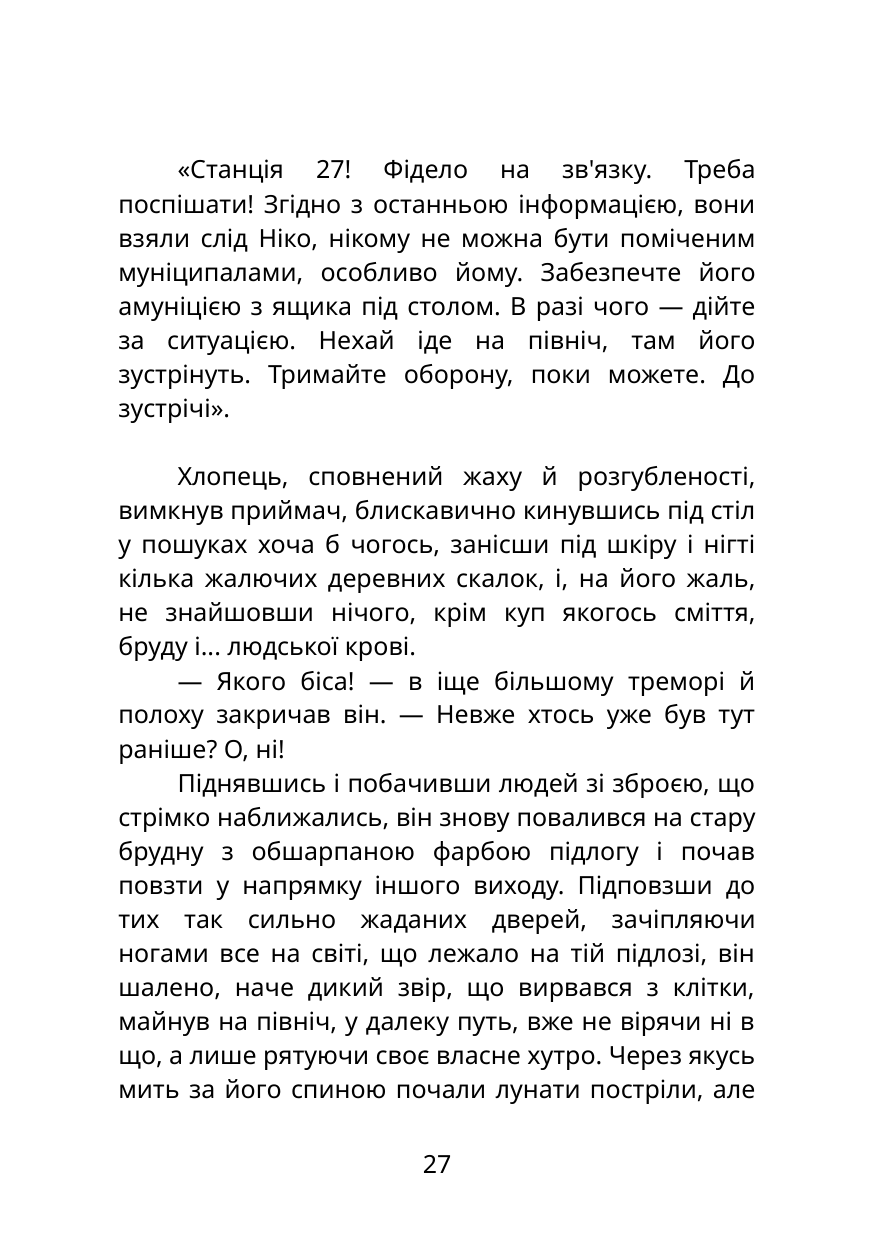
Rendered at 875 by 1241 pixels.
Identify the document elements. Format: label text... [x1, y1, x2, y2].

text — Якого біса! — в іще більшому треморі й полоху закричав він. — Невже хтось уже був тут раніше? О, ні! [118, 663, 756, 765]
text «Станція 27! Фідело на зв'язку. Треба поспішати! Згідно з останньою інформацією, вони взяли слід Ніко, нікому не можна бути поміченим муніципалами, особливо йому. Забезпечте його амуніцією з ящика під столом. В разі чого — дійте за ситуацією. Нехай іде на північ, там його зустрінуть. Тримайте оборону, поки можете. До зустрічі». [118, 152, 756, 425]
text Хлопець, сповнений жаху й розгубленості, вимкнув приймач, блискавично кинувшись під стіл у пошуках хоча б чогось, занісши під шкіру і нігті кілька жалючих деревних скалок, і, на його жаль, не знайшовши нічого, крім куп якогось сміття, бруду і... людської крові. [118, 459, 756, 663]
text Піднявшись і побачивши людей зі зброєю, що стрімко наближались, він знову повалився на стару брудну з обшарпаною фарбою підлогу і почав повзти у напрямку іншого виходу. Підповзши до тих так сильно жаданих дверей, зачіпляючи ногами все на світі, що лежало на тій підлозі, він шалено, наче дикий звір, що вирвався з клітки, майнув на північ, у далеку путь, вже не вірячи ні в що, а лише рятуючи своє власне хутро. Через якусь мить за його спиною почали лунати постріли, але [118, 765, 756, 1106]
